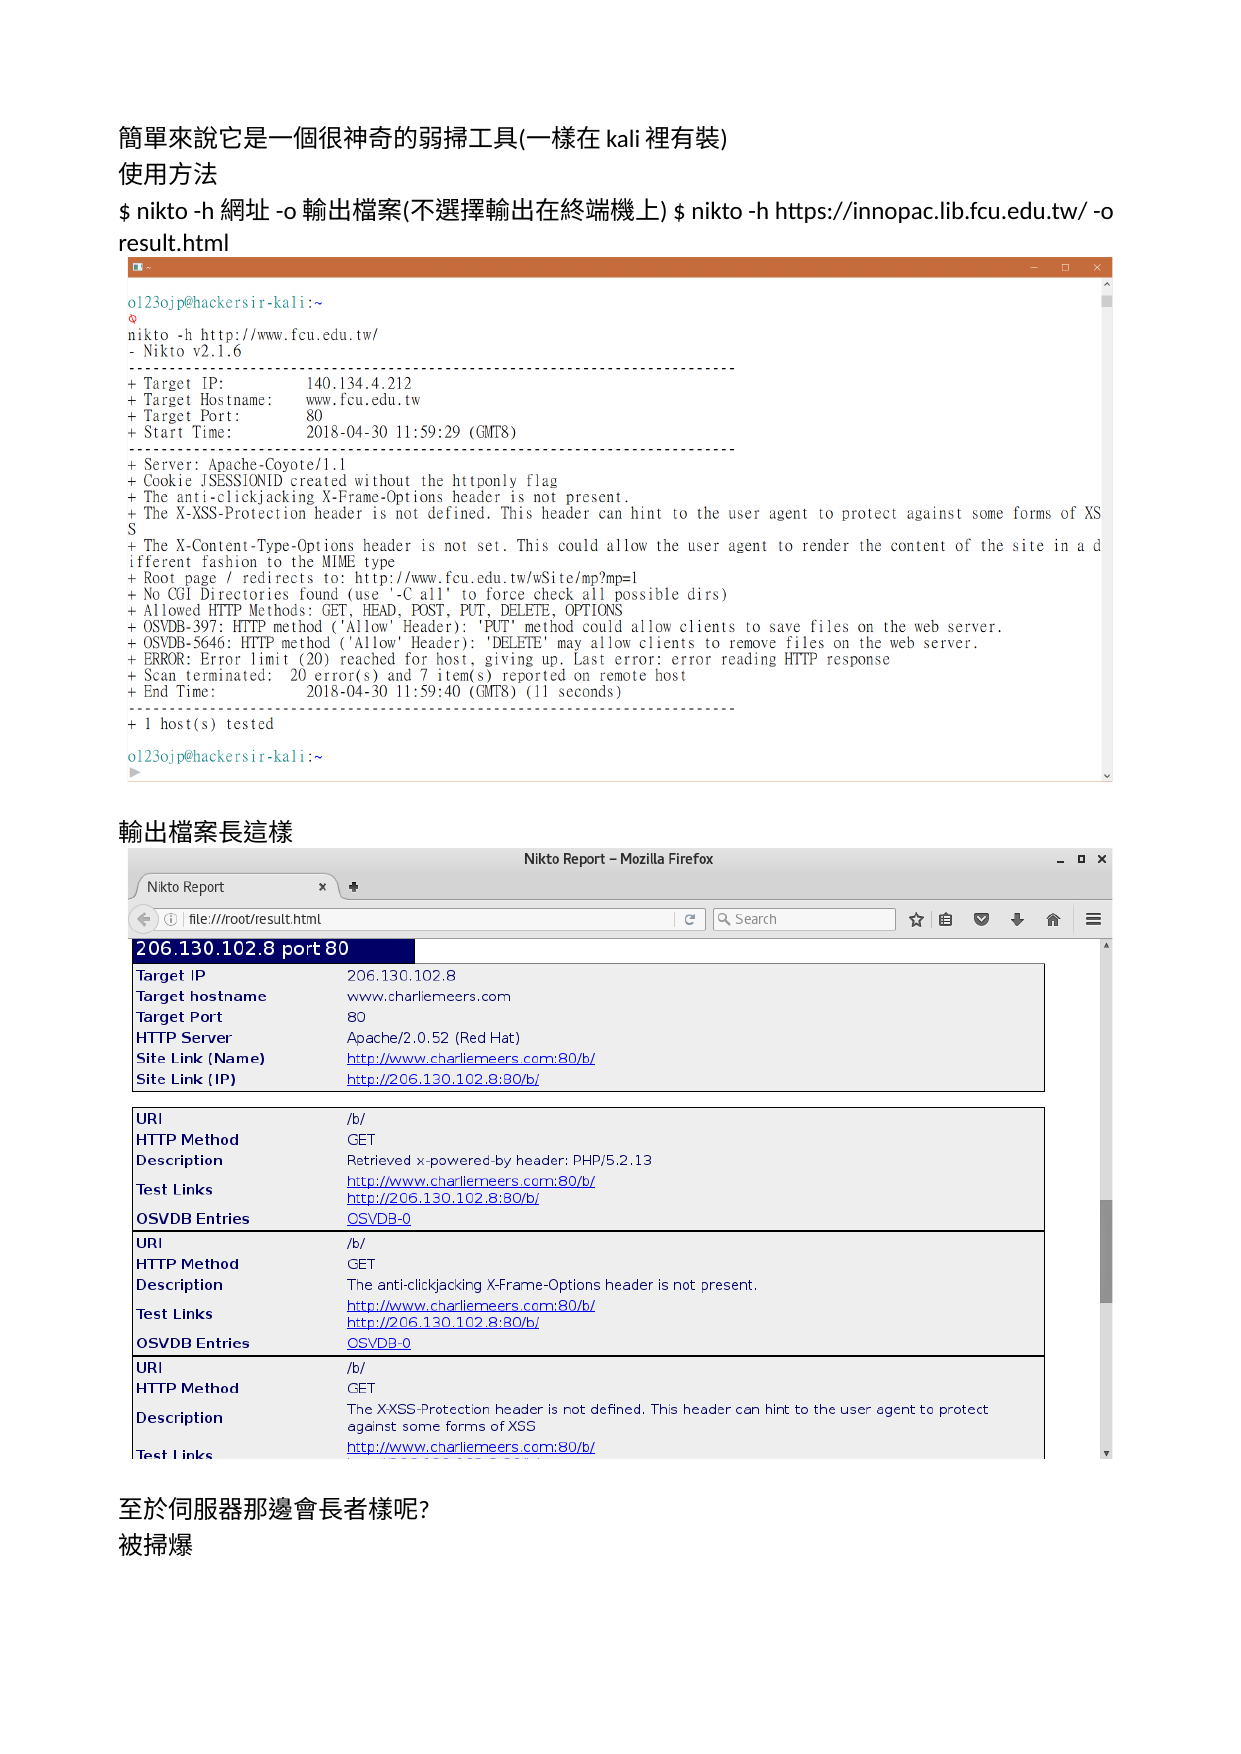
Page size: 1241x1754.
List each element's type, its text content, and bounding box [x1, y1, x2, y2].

text $ nikto -h 網址 -o 輸出檔案(不選擇輸出在終端機上) $ nikto -h https://innopac.lib.fcu.edu.tw/ -o result.html [118, 191, 1122, 257]
text 簡單來說它是一個很神奇的弱掃工具(一樣在kali裡有裝) [118, 118, 1122, 154]
picture [127, 257, 1113, 782]
text 至於伺服器那邊會長者樣呢? [118, 1489, 1122, 1525]
text 被掃爆 [118, 1525, 1122, 1562]
picture [127, 848, 1113, 1459]
text 使用方法 [118, 154, 1122, 191]
text 輸出檔案長這樣 [118, 812, 1122, 848]
